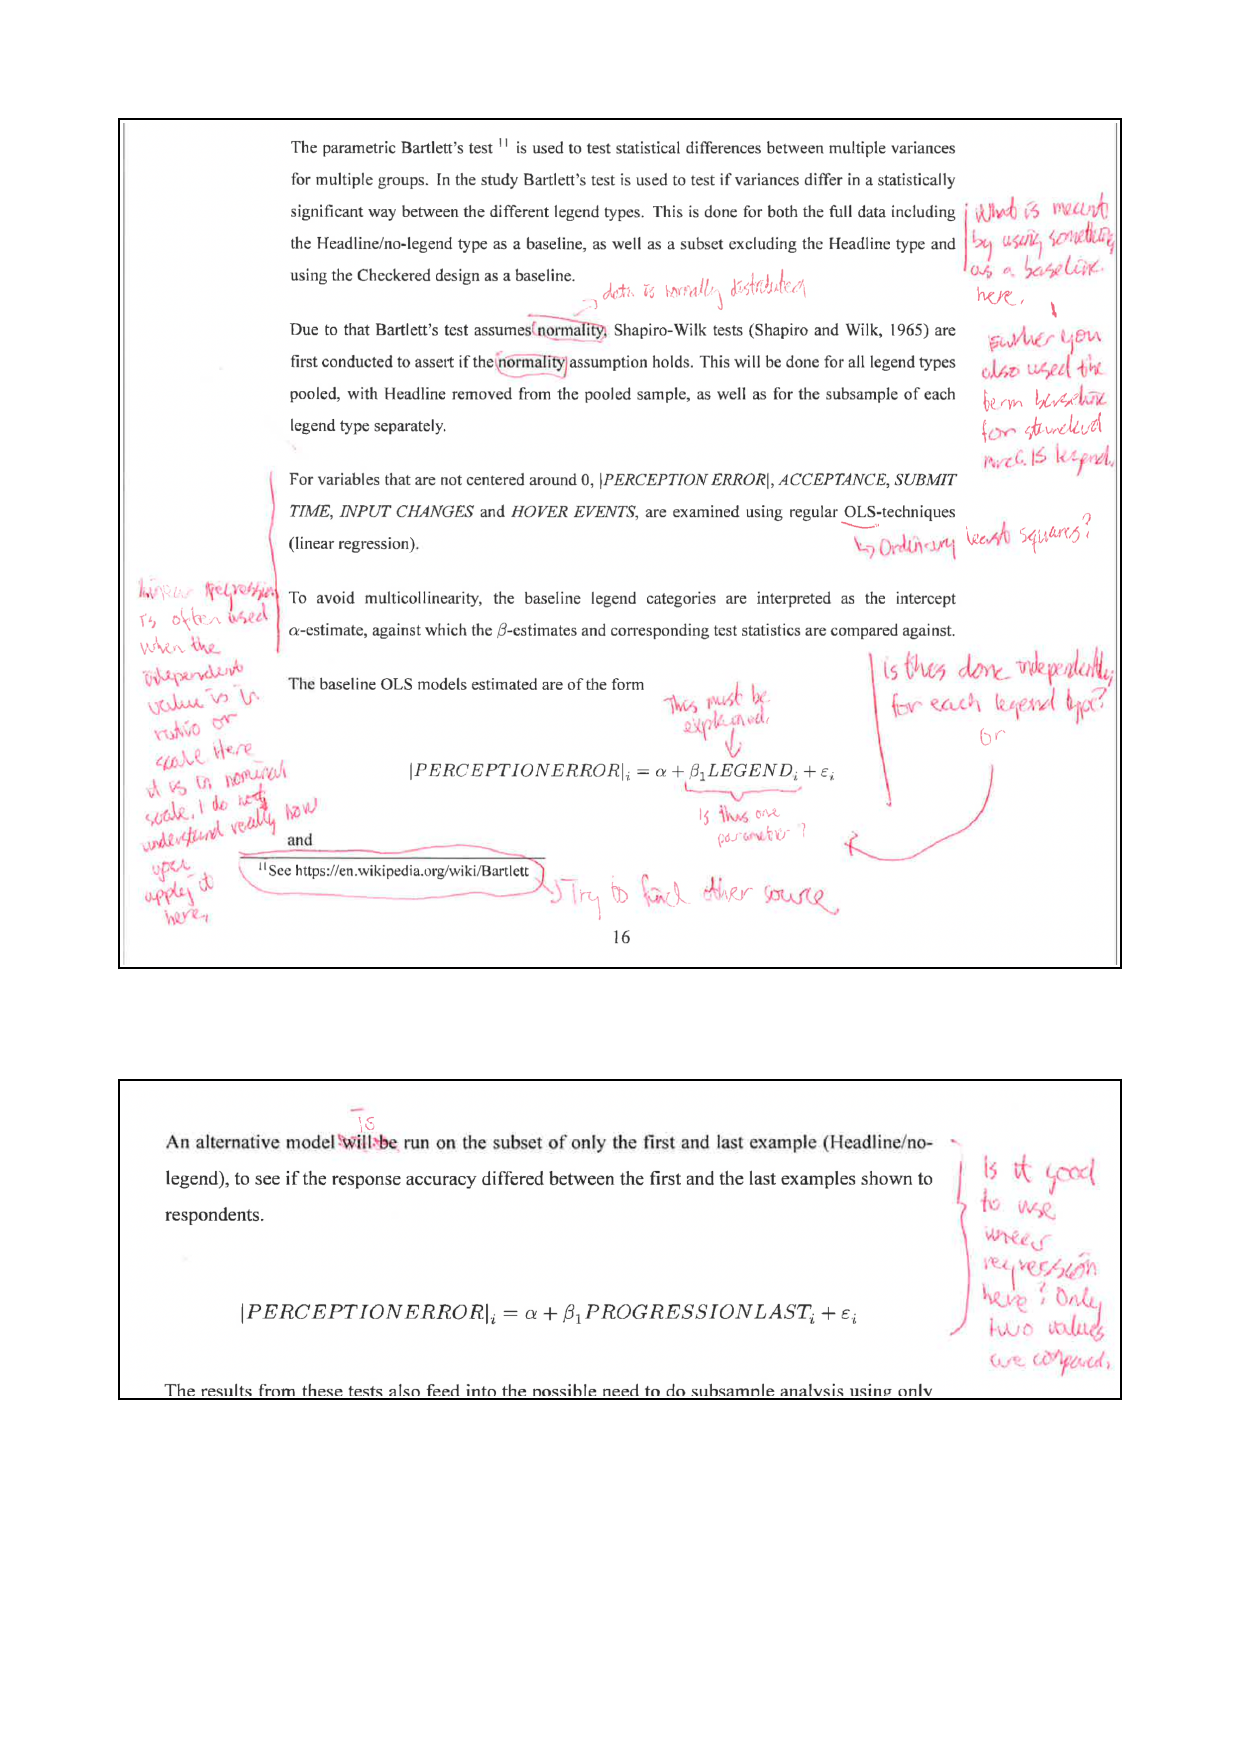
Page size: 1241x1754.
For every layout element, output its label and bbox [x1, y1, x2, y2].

picture [123, 1083, 1118, 1396]
picture [123, 123, 1118, 965]
